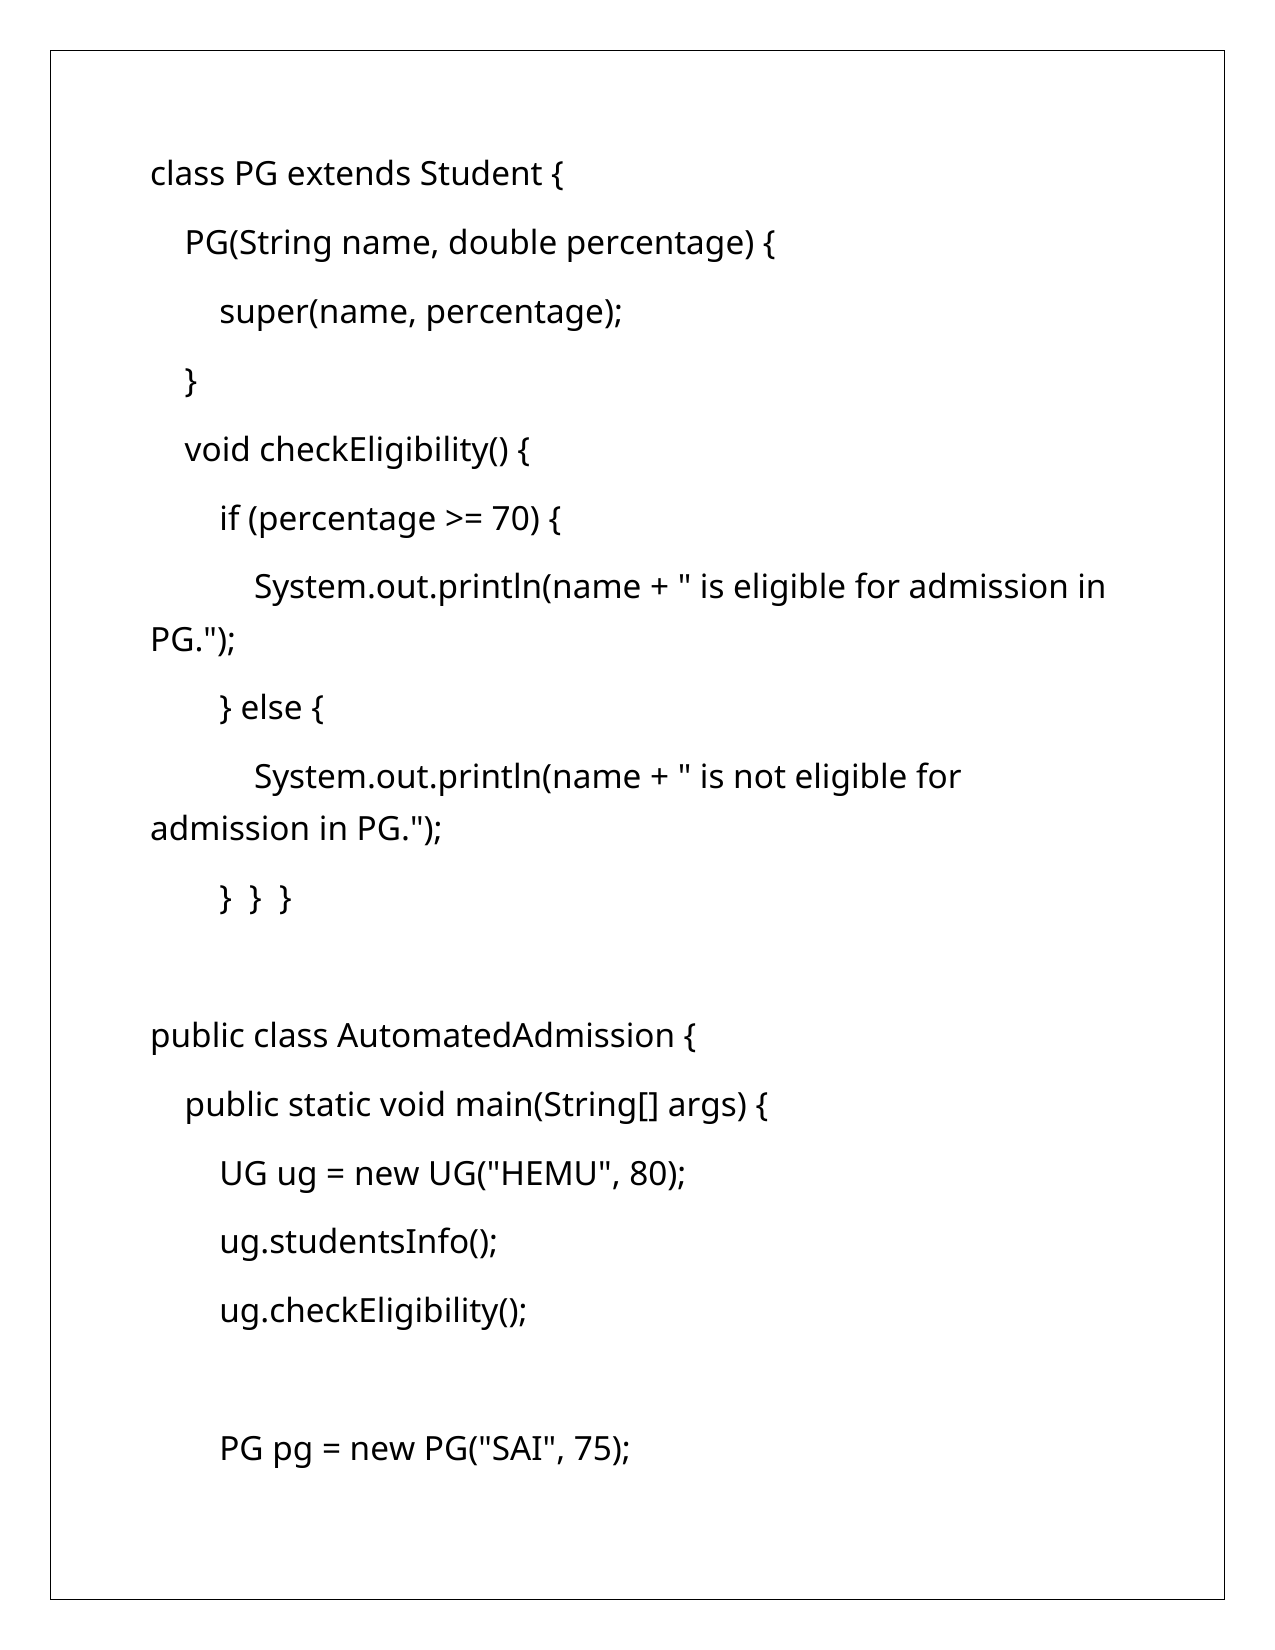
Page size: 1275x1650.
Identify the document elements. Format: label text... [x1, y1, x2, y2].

text ug.studentsInfo(); [150, 1218, 1125, 1264]
text System.out.println(name + " is eligible for admission in PG."); [150, 563, 1125, 661]
text UG ug = new UG("HEMU", 80); [150, 1149, 1125, 1195]
text ug.checkEligibility(); [150, 1287, 1125, 1333]
text System.out.println(name + " is not eligible for admission in PG."); [150, 753, 1125, 851]
text } else { [150, 684, 1125, 729]
text public static void main(String[] args) { [150, 1081, 1125, 1126]
text public class AutomatedAdmission { [150, 1012, 1125, 1057]
text if (percentage >= 70) { [150, 494, 1125, 540]
text PG(String name, double percentage) { [150, 219, 1125, 264]
text PG pg = new PG("SAI", 75); [150, 1425, 1125, 1470]
text super(name, percentage); [150, 288, 1125, 333]
text } [150, 357, 1125, 402]
text } } } [150, 874, 1125, 919]
text void checkEligibility() { [150, 425, 1125, 471]
text class PG extends Student { [150, 150, 1125, 195]
